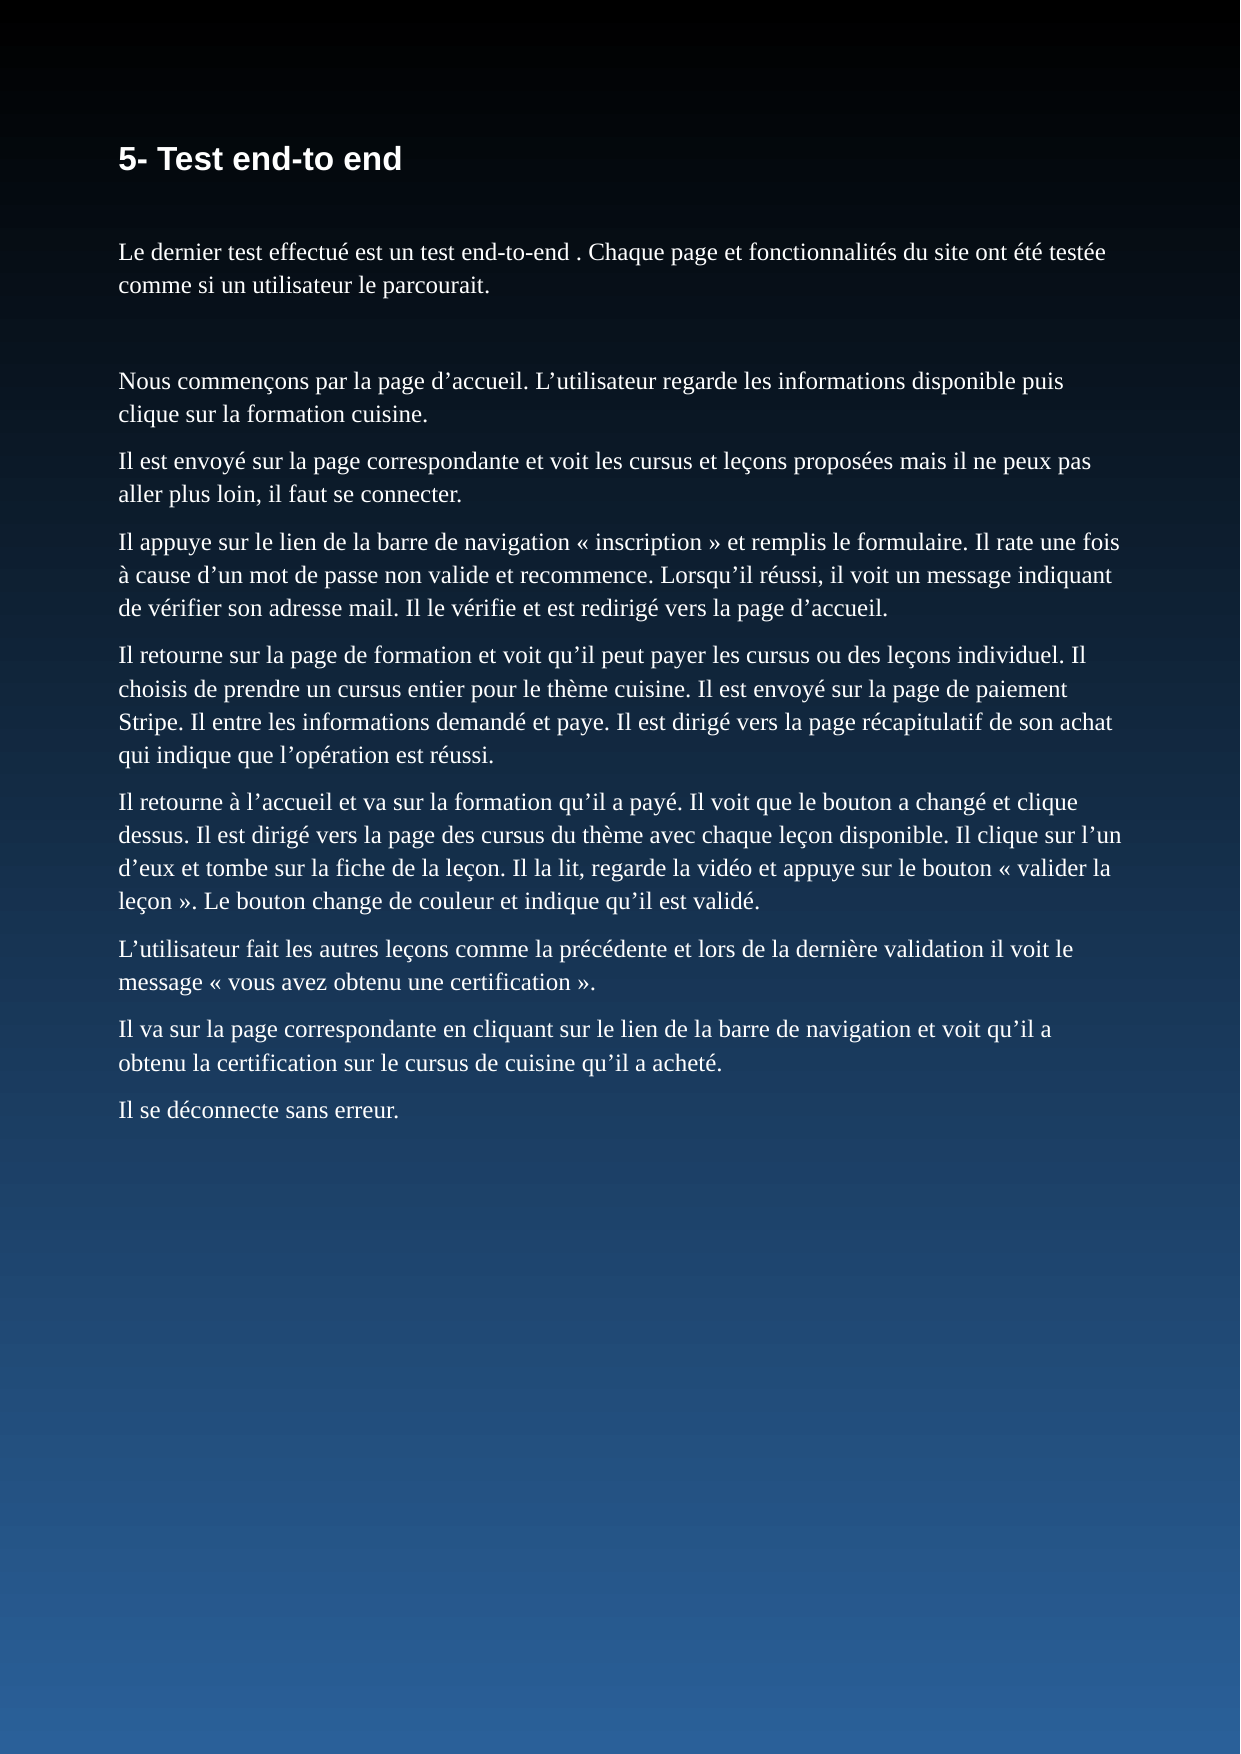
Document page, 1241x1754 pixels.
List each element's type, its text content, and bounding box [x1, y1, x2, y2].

text Il retourne sur la page de formation et voit qu’il peut payer les cursus ou des leçons individuel. Il choisis de prendre un cursus entier pour le thème cuisine. Il est envoyé sur la page de paiement Stripe. Il entre les informations demandé et paye. Il est dirigé vers la page récapitulatif de son achat qui indique que l’opération est réussi. [118, 641, 1122, 768]
text Le dernier test effectué est un test end-to-end . Chaque page et fonctionnalités du site ont été testée comme si un utilisateur le parcourait. [118, 237, 1122, 299]
text Il va sur la page correspondante en cliquant sur le lien de la barre de navigation et voit qu’il a obtenu la certification sur le cursus de cuisine qu’il a acheté. [118, 1014, 1122, 1076]
text Nous commençons par la page d’accueil. L’utilisateur regarde les informations disponible puis clique sur la formation cuisine. [118, 366, 1122, 427]
text Il retourne à l’accueil et va sur la formation qu’il a payé. Il voit que le bouton a changé et clique dessus. Il est dirigé vers la page des cursus du thème avec chaque leçon disponible. Il clique sur l’un d’eux et tombe sur la fiche de la leçon. Il la lit, regarde la vidéo et appuye sur le bouton « valider la leçon ». Le bouton change de couleur et indique qu’il est validé. [118, 787, 1122, 915]
text L’utilisateur fait les autres leçons comme la précédente et lors de la dernière validation il voit le message « vous avez obtenu une certification ». [118, 934, 1122, 996]
text Il appuye sur le lien de la barre de navigation « inscription » et remplis le formulaire. Il rate une fois à cause d’un mot de passe non valide et recommence. Lorsqu’il réussi, il voit un message indiquant de vérifier son adresse mail. Il le vérifie et est redirigé vers la page d’accueil. [118, 527, 1122, 622]
subtitle 5- Test end-to end [118, 139, 1122, 177]
text Il est envoyé sur la page correspondante et voit les cursus et leçons proposées mais il ne peux pas aller plus loin, il faut se connecter. [118, 446, 1122, 508]
text Il se déconnecte sans erreur. [118, 1095, 1122, 1124]
